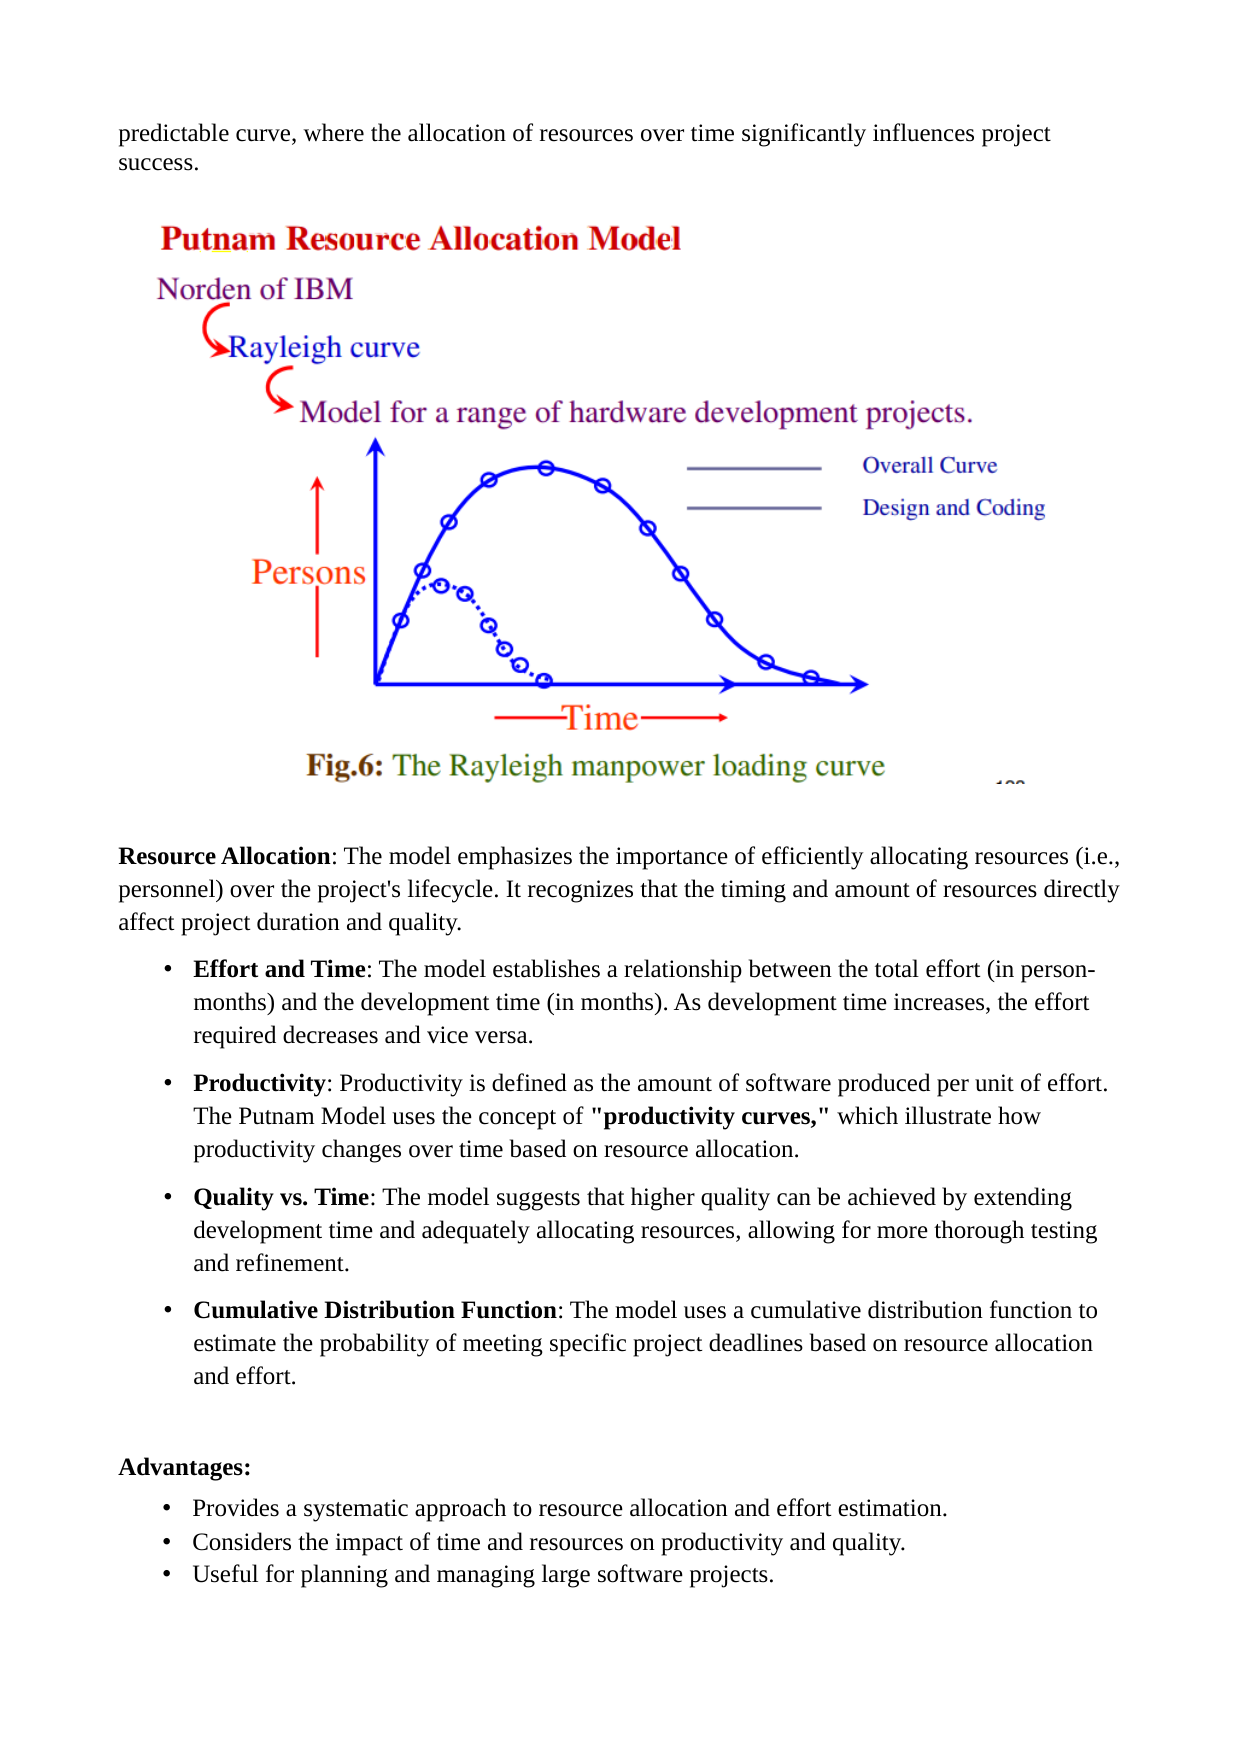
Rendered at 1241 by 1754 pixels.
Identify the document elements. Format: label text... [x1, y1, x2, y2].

list Quality vs. Time: The model suggests that higher quality can be achieved by extending development time and adequately allocating resources, allowing for more thorough testing and refinement. [164, 1182, 1122, 1276]
list Provides a systematic approach to resource allocation and effort estimation. [162, 1493, 1122, 1522]
text Resource Allocation: The model emphasizes the importance of efficiently allocating resources (i.e., personnel) over the project's lifecycle. It recognizes that the timing and amount of resources directly affect project duration and quality. [118, 841, 1122, 936]
list Considers the impact of time and resources on productivity and quality. [162, 1527, 1122, 1555]
subtitle Advantages: [118, 1452, 1122, 1481]
list Useful for planning and managing large software projects. [162, 1559, 1122, 1588]
list Effort and Time: The model establishes a relationship between the total effort (in person-months) and the development time (in months). As development time increases, the effort required decreases and vice versa. [164, 954, 1122, 1049]
picture [154, 216, 1062, 784]
list Productivity: Productivity is defined as the amount of software produced per unit of effort. The Putnam Model uses the concept of "productivity curves," which illustrate how productivity changes over time based on resource allocation. [164, 1068, 1122, 1163]
list Cumulative Distribution Function: The model uses a cumulative distribution function to estimate the probability of meeting specific project deadlines based on resource allocation and effort. [164, 1295, 1122, 1390]
text predictable curve, where the allocation of resources over time significantly influences project success. [118, 118, 1122, 176]
